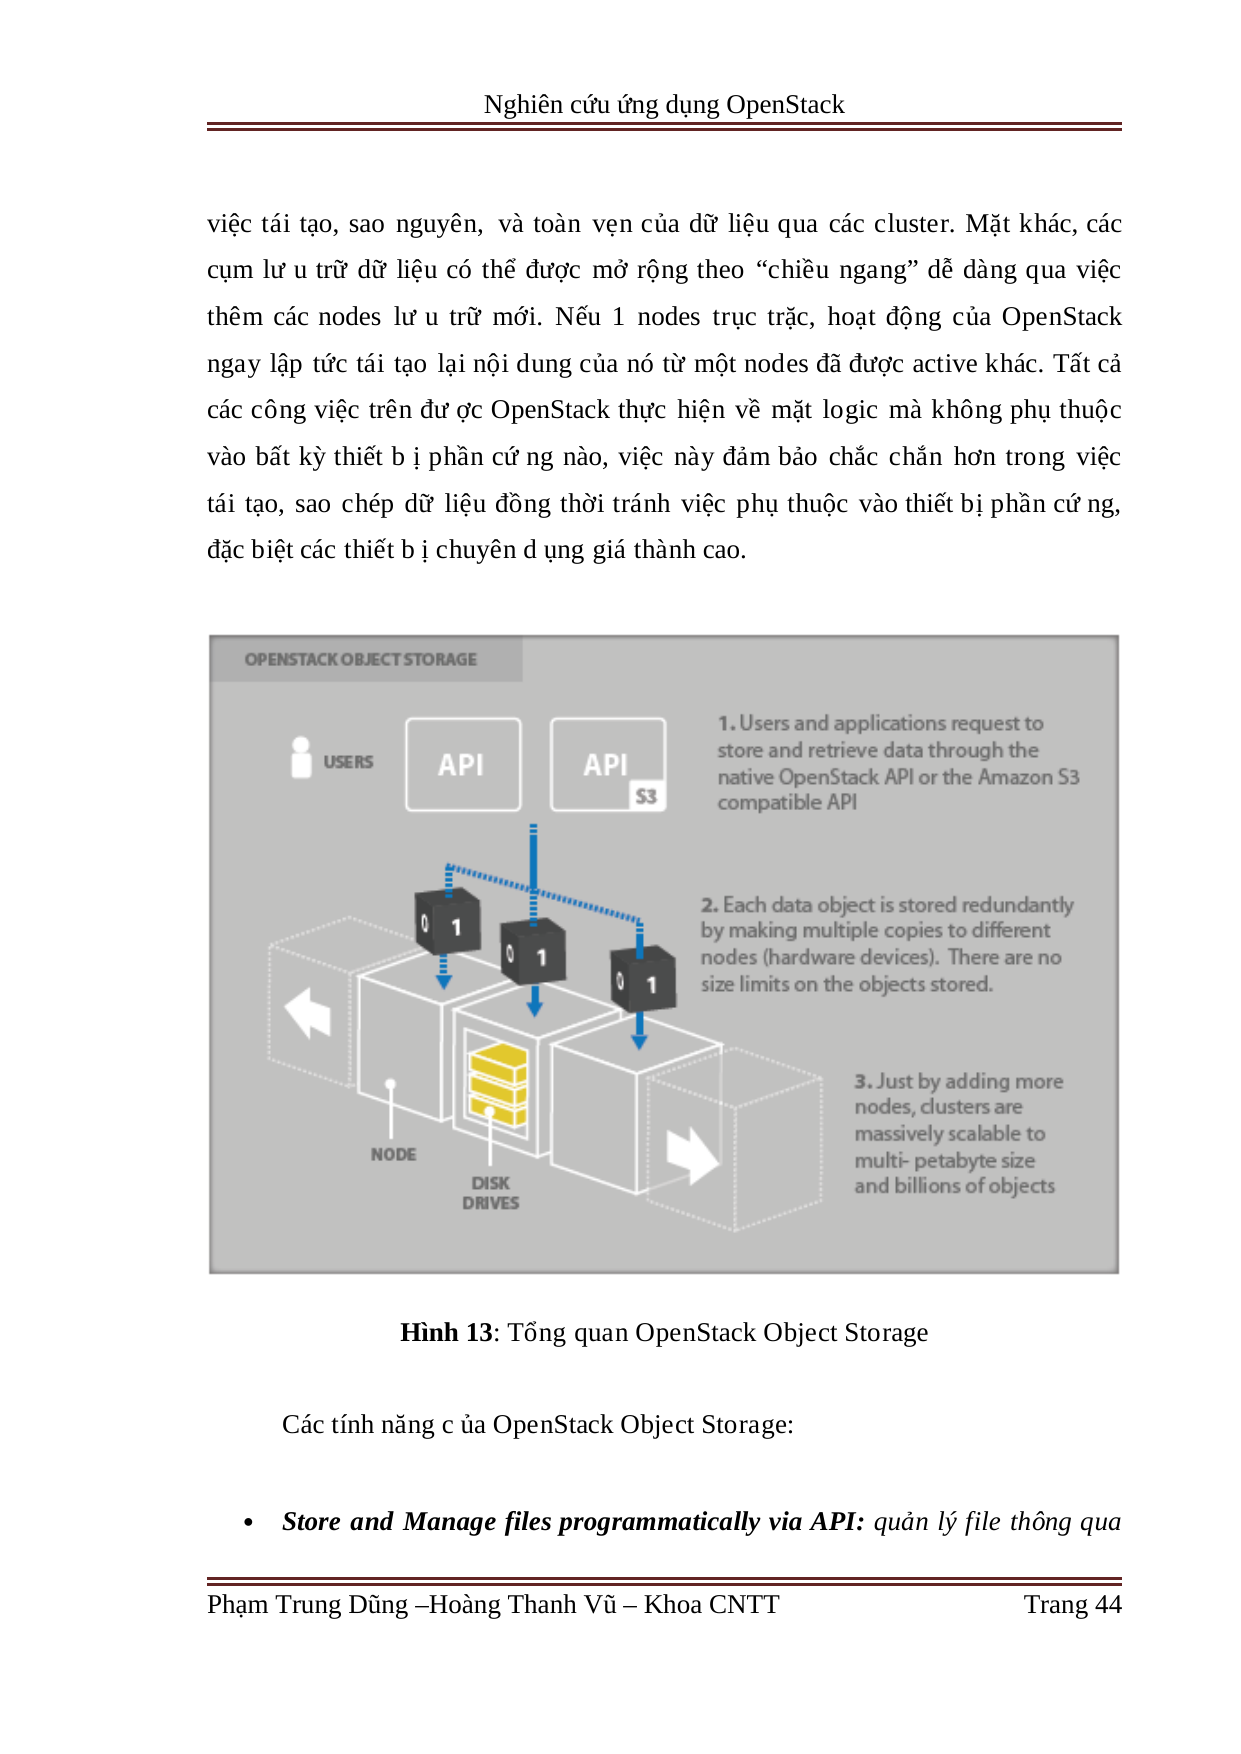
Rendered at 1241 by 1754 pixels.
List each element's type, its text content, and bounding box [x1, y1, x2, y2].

text việc tái tạo, sao nguyên, và toàn vẹn của dữ liệu qua các cluster. Mặt khác, các cụm lư u trữ dữ liệu có thể được mở rộng theo “chiều ngang” dễ dàng qua việc thêm các nodes lư u trữ mới. Nếu 1 nodes trục trặc, hoạt động của OpenStack ngay lập tức tái tạo lại nội dung của nó từ một nodes đã được active khác. Tất cả các công việc trên đư ợc OpenStack thực hiện về mặt logic mà không phụ thuộc vào bất kỳ thiết b ị phần cứ ng nào, việc này đảm bảo chắc chắn hơn trong việc tái tạo, sao chép dữ liệu đồng thời tránh việc phụ thuộc vào thiết bị phần cứ ng, đặc biệt các thiết b ị chuyên d ụng giá thành cao. [207, 207, 1122, 564]
list Store and Manage files programmatically via API: quản lý file thông qua [244, 1505, 1122, 1536]
text Hình 13: Tổng quan OpenStack Object Storage [207, 1316, 1122, 1347]
text Các tính năng c ủa OpenStack Object Storage: [207, 1408, 1122, 1439]
